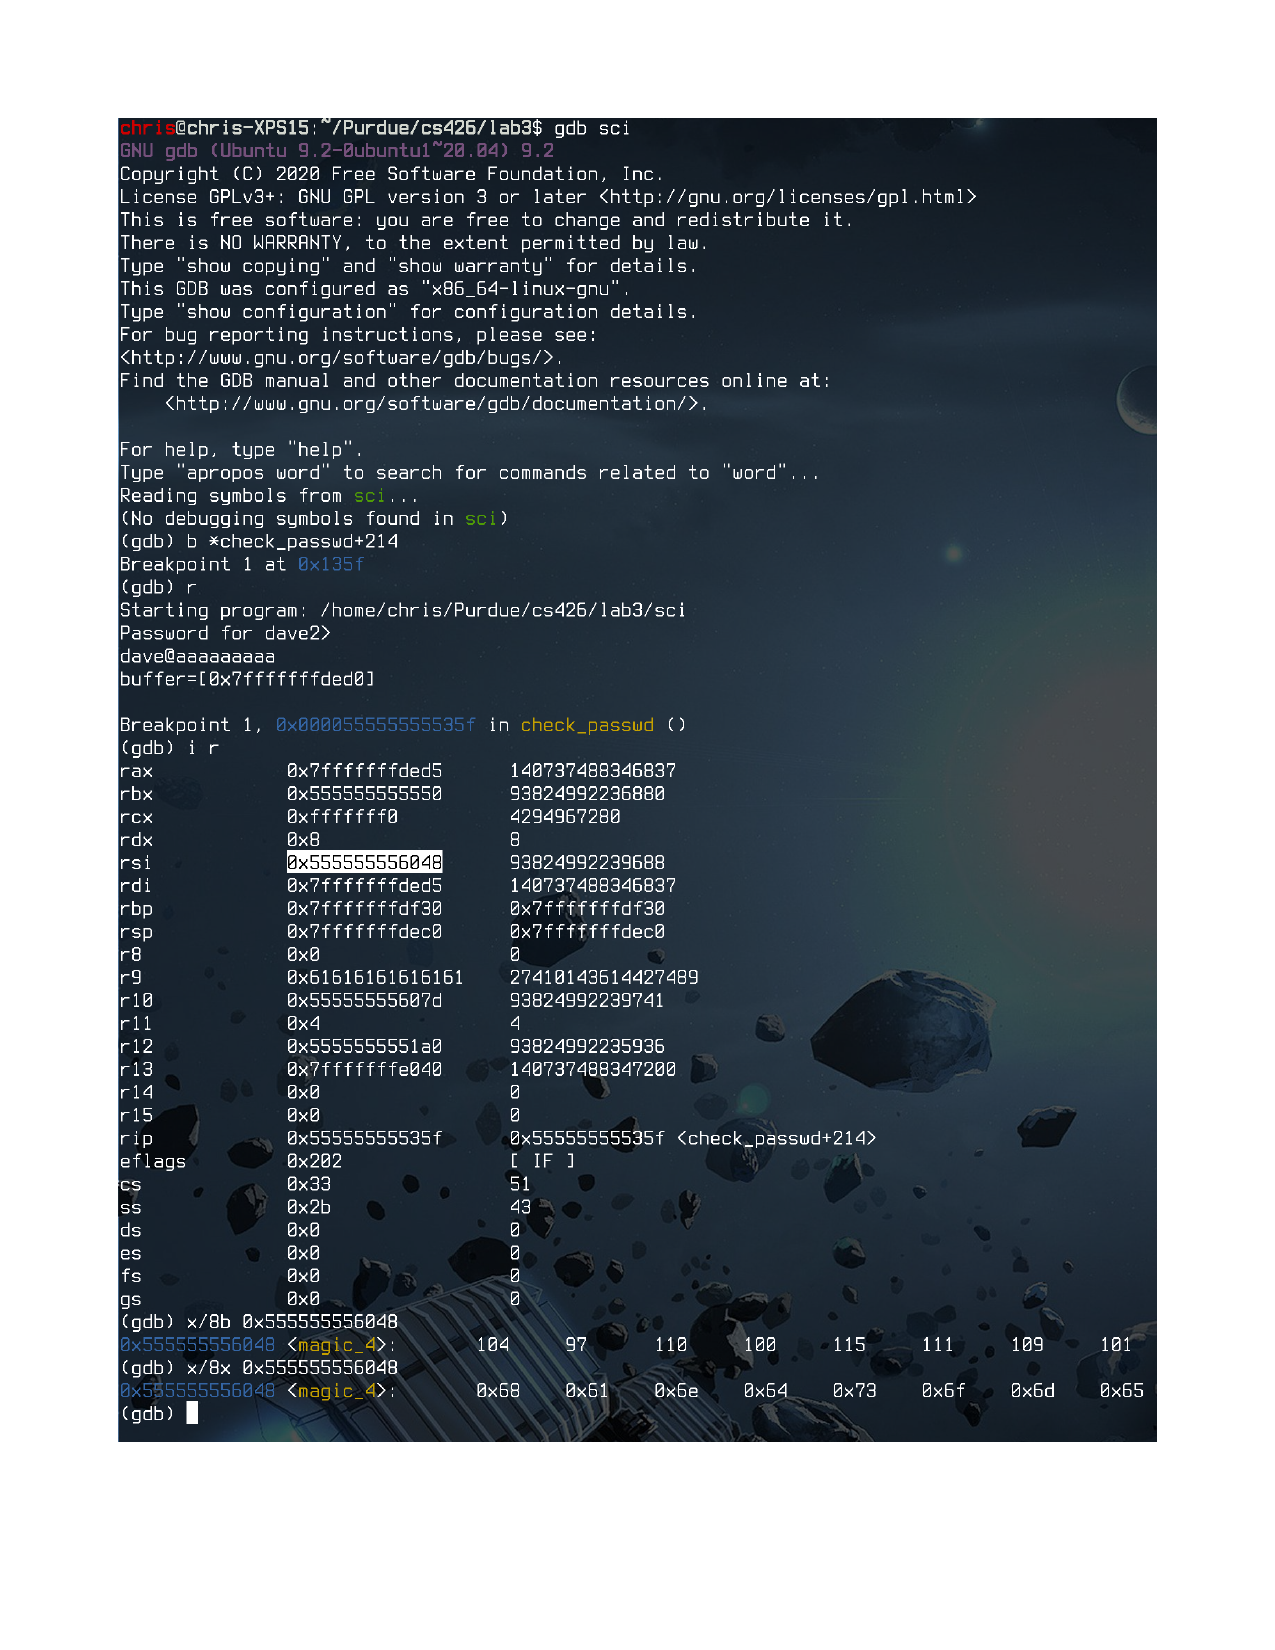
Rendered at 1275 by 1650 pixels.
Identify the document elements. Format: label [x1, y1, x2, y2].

picture [118, 118, 1157, 1442]
